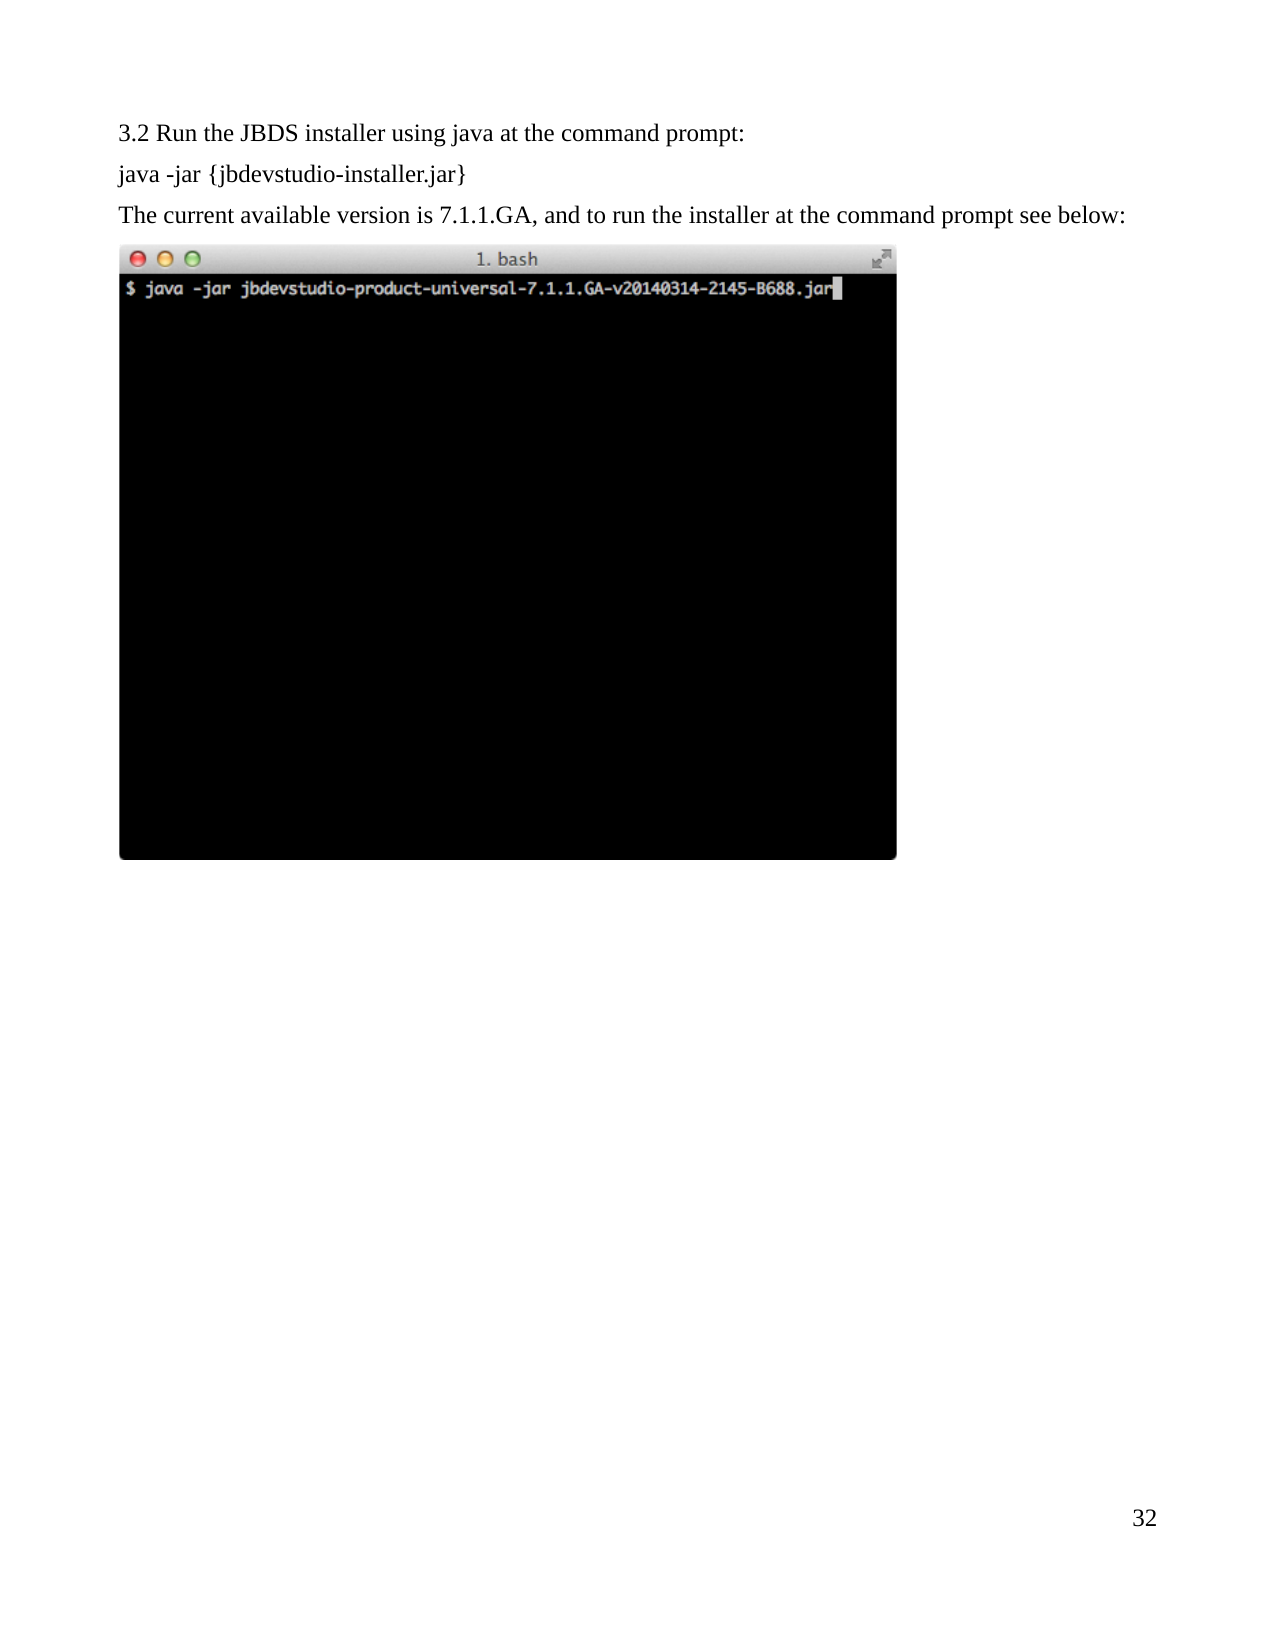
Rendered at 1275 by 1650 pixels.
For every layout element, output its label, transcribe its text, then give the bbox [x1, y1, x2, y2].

picture [119, 244, 897, 860]
text 3.2 Run the JBDS installer using java at the command prompt: [118, 118, 1157, 147]
text The current available version is 7.1.1.GA, and to run the installer at the command prompt see below: [118, 201, 1157, 229]
text java -jar {jbdevstudio-installer.jar} [118, 159, 1157, 188]
